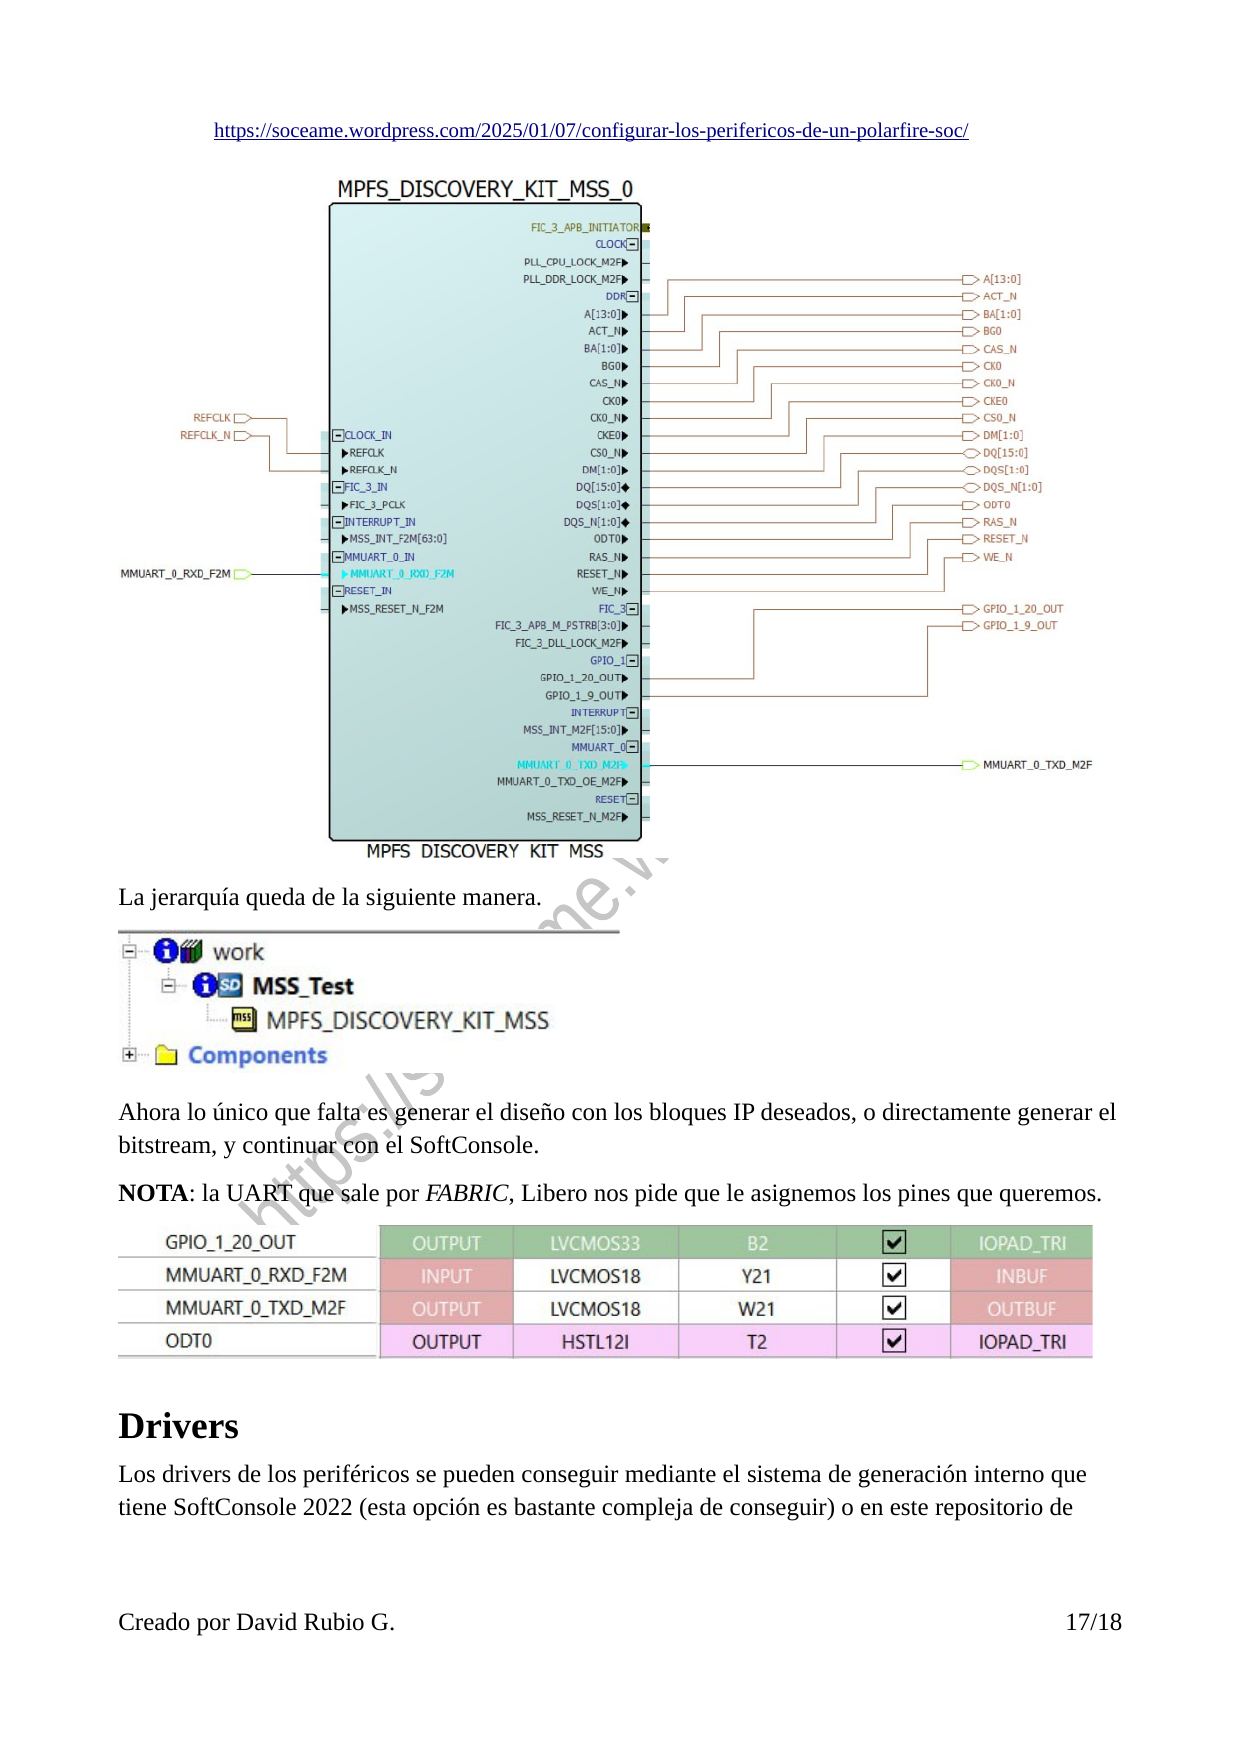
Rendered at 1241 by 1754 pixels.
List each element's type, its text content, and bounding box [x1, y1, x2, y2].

picture [118, 177, 1107, 858]
text Ahora lo único que falta es generar el diseño con los bloques IP deseados, o directamente generar el bitstream, y continuar con el SoftConsole. [118, 1097, 1122, 1159]
text NOTA: la UART que sale por FABRIC, Libero nos pide que le asignemos los pines que queremos. [118, 1178, 274, 1207]
text La jerarquía queda de la siguiente manera. [118, 882, 583, 910]
text NOTA: la UART que sale por FABRIC, Libero nos pide que le asignemos los pines que queremos. [277, 1178, 1122, 1207]
picture [118, 929, 620, 1073]
text Los drivers de los periféricos se pueden conseguir mediante el sistema de generación interno que tiene SoftConsole 2022 (esta opción es bastante compleja de conseguir) o en este repositorio de [118, 1459, 1122, 1521]
text [592, 882, 1122, 910]
subtitle Drivers [118, 1403, 1122, 1446]
picture [118, 1225, 1093, 1359]
